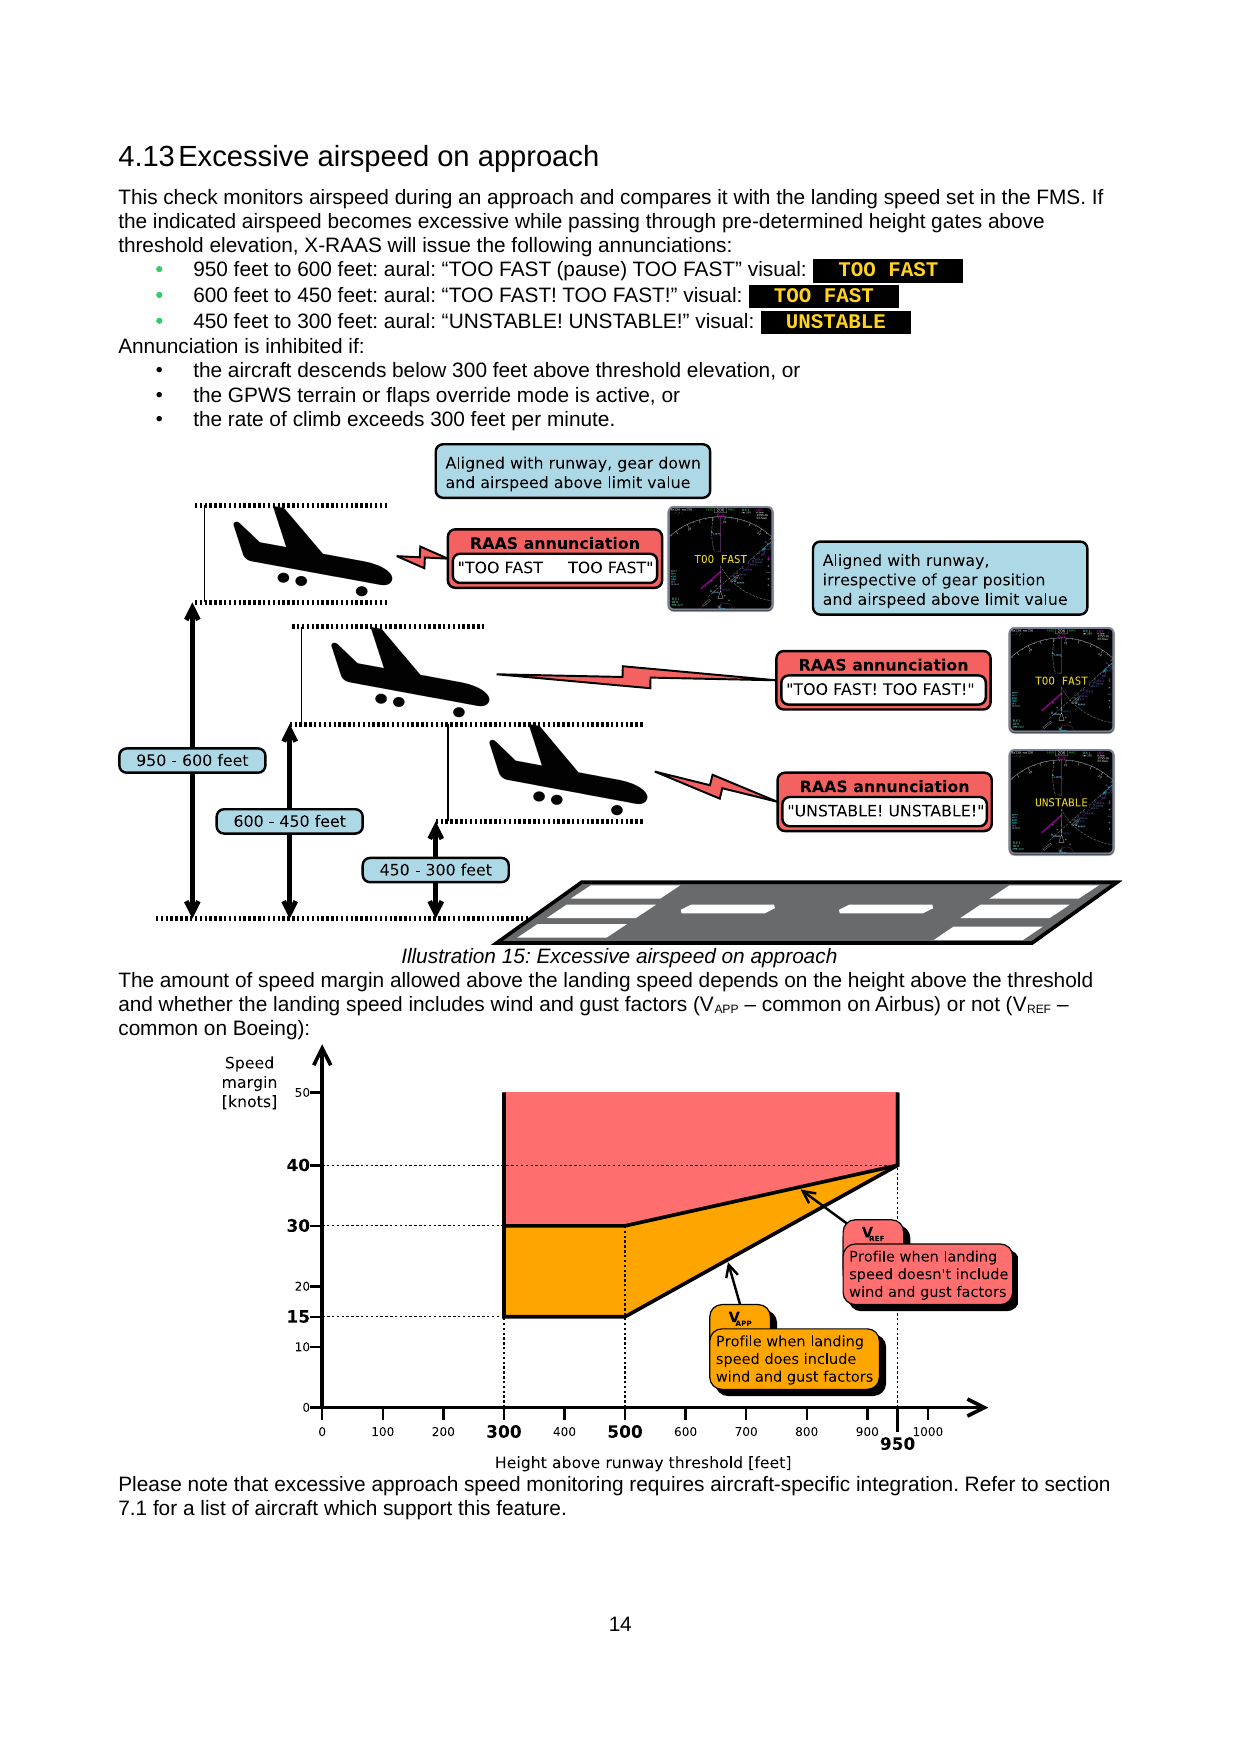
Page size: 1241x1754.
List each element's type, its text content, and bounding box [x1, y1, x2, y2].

text Illustration 15: Excessive airspeed on approach [118, 945, 1122, 968]
text Annunciation is inhibited if: [118, 334, 1122, 358]
list the rate of climb exceeds 300 feet per minute. [156, 406, 1122, 431]
text The amount of speed margin allowed above the landing speed depends on the height above the threshold and whether the landing speed includes wind and gust factors (VAPP – common on Airbus) or not (VREF – common on Boeing): [118, 968, 1122, 1040]
list 450 feet to 300 feet: aural: “UNSTABLE! UNSTABLE!” visual: UNSTABLE [156, 308, 1122, 334]
text Please note that excessive approach speed monitoring requires aircraft-specific integration. Refer to section 7.1 for a list of aircraft which support this feature. [118, 1471, 1122, 1519]
list the aircraft descends below 300 feet above threshold elevation, or [156, 358, 1122, 382]
subtitle Excessive airspeed on approach [118, 139, 1122, 172]
list 600 feet to 450 feet: aural: “TOO FAST! TOO FAST!” visual: TOO FAST [156, 283, 1122, 308]
list 950 feet to 600 feet: aural: “TOO FAST (pause) TOO FAST” visual: TOO FAST [156, 257, 1122, 283]
list the GPWS terrain or flaps override mode is active, or [156, 382, 1122, 406]
text This check monitors airspeed during an approach and compares it with the landing speed set in the FMS. If the indicated airspeed becomes excessive while passing through pre-determined height gates above threshold elevation, X-RAAS will issue the following annunciations: [118, 185, 1122, 257]
